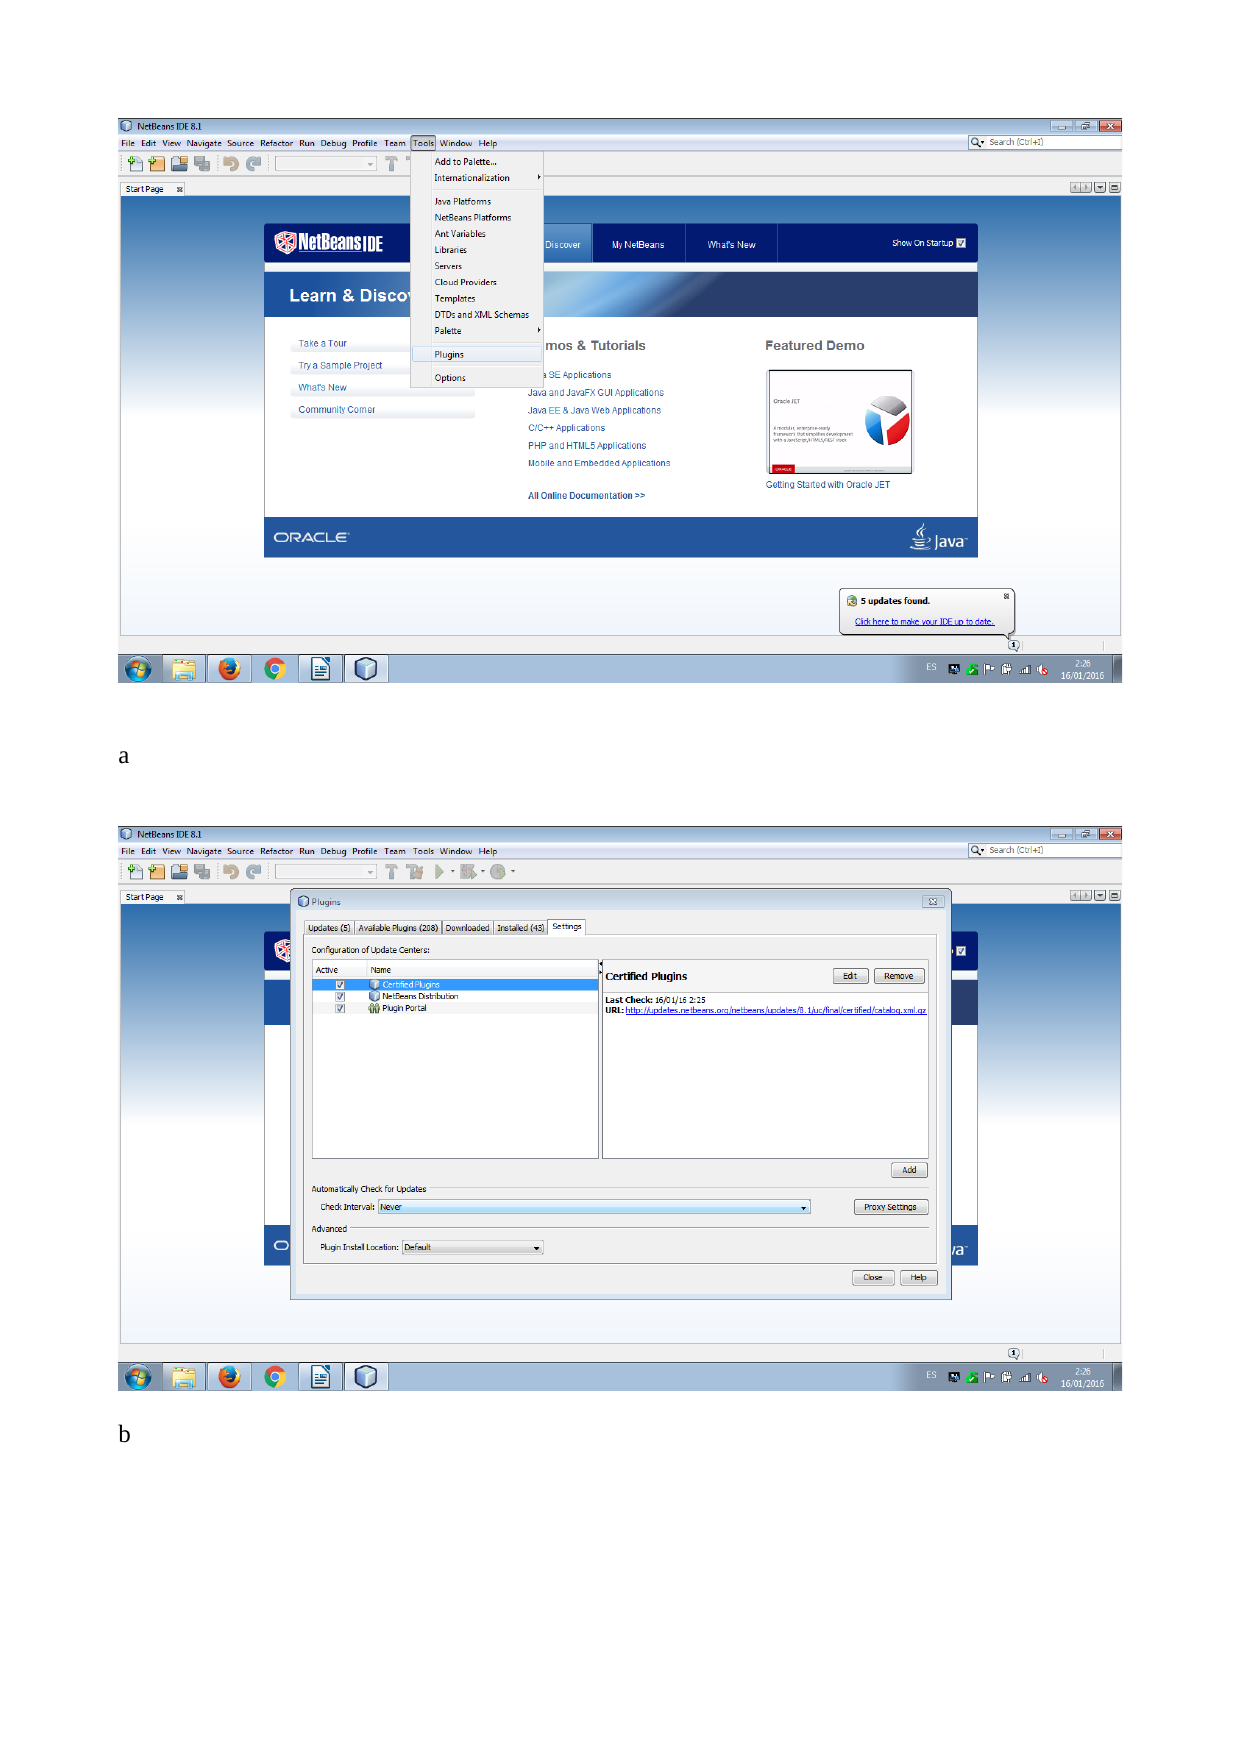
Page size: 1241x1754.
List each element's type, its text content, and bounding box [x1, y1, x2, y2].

picture [118, 118, 1123, 683]
picture [118, 826, 1123, 1391]
text b [118, 1419, 1122, 1448]
text a [118, 740, 1122, 769]
